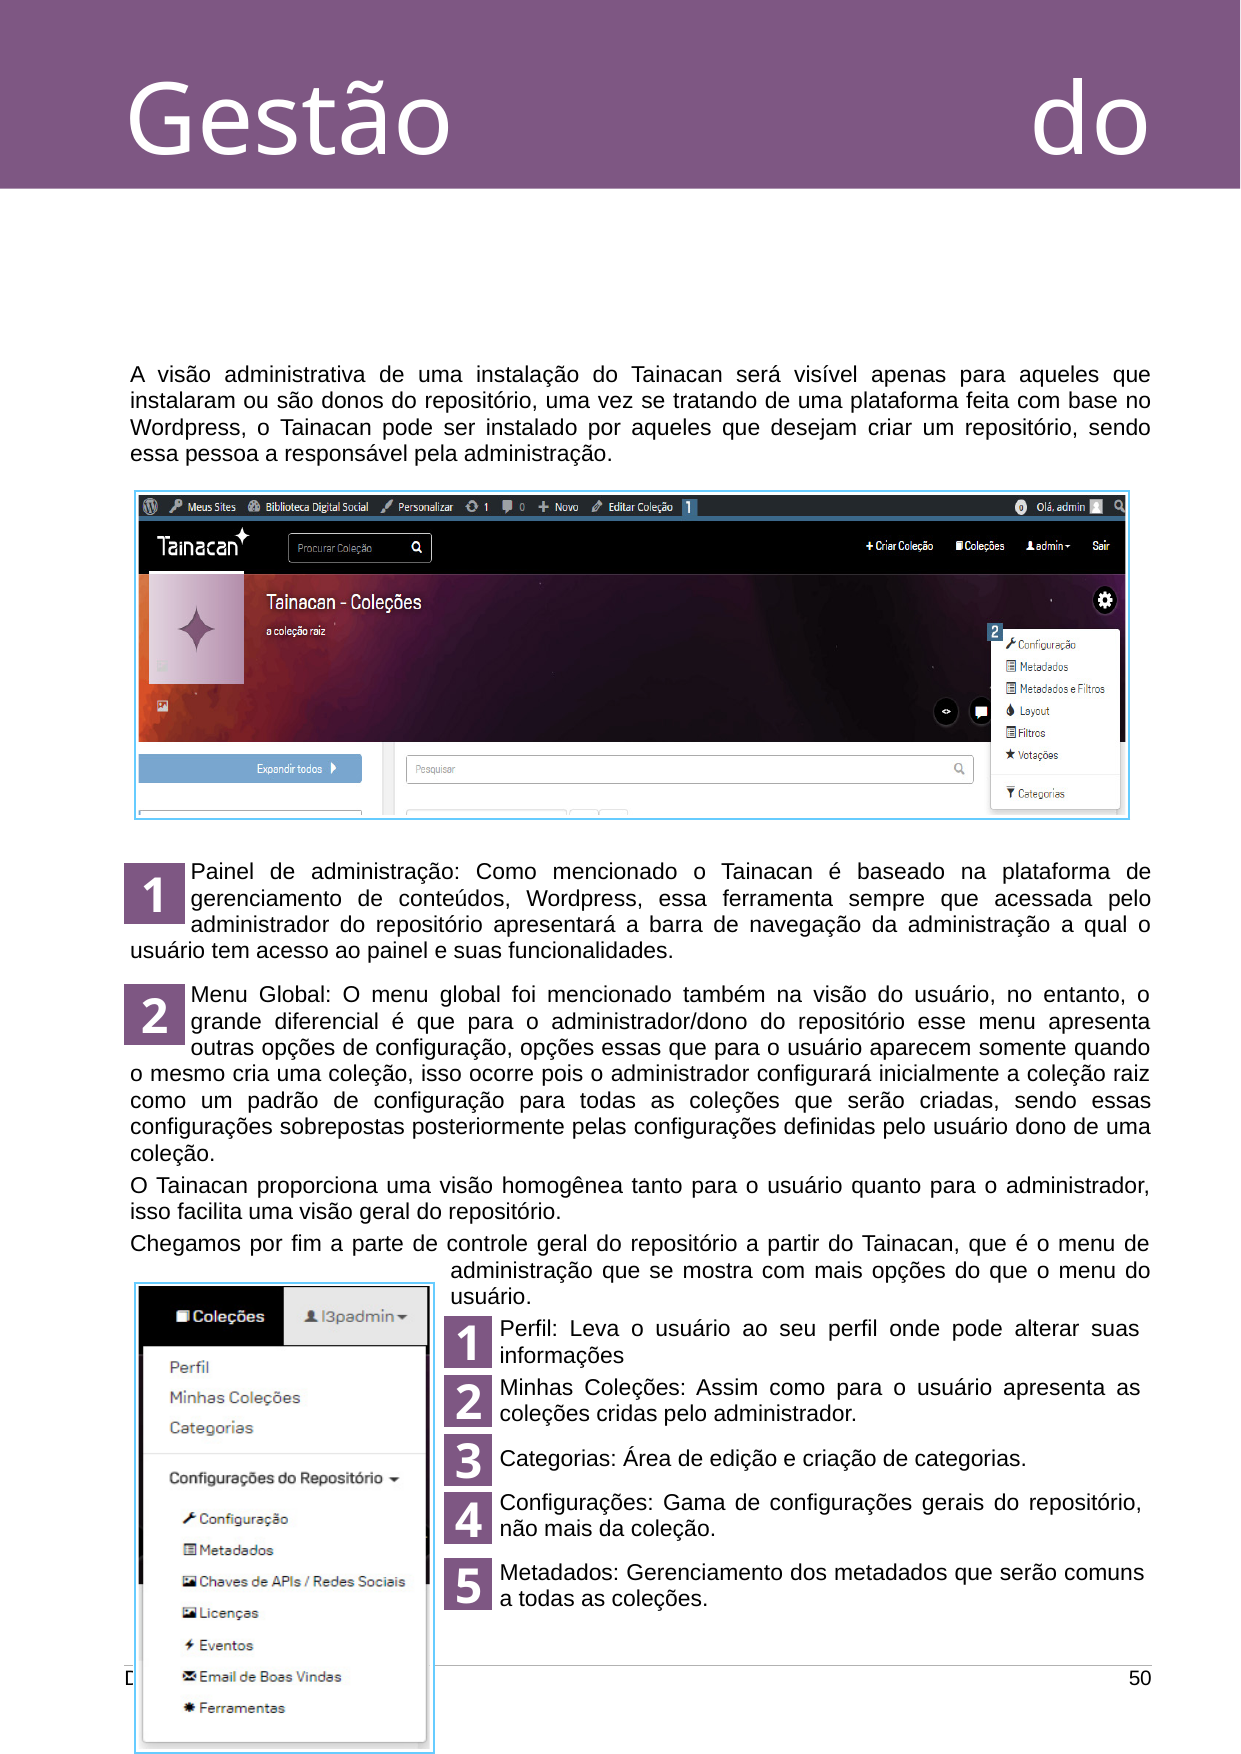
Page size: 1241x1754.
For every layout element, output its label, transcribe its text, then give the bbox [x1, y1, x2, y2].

subtitle Gestão do Repositório [124, 189, 1152, 320]
text Minhas Coleções: Assim como para o usuário apresenta as coleções cridas pelo administrador. [435, 1374, 1152, 1427]
text Metadados: Gerenciamento dos metadados que serão comuns a todas as coleções. [435, 1559, 1152, 1612]
text Categorias: Área de edição e criação de categorias. [492, 1444, 1152, 1471]
text Menu Global: O menu global foi mencionado também na visão do usuário, no entanto, o grande diferencial é que para o administrador/dono do repositório esse menu apresenta outras opções de configuração, opções essas que para o usuário aparecem somente quando o mesmo cria uma coleção, isso ocorre pois o administrador configurará inicialmente a coleção raiz como um padrão de configuração para todas as coleções que serão criadas, sendo essas configurações sobrepostas posteriormente pelas configurações definidas pelo usuário dono de uma coleção. [130, 981, 1152, 1166]
text Painel de administração: Como mencionado o Tainacan é baseado na plataforma de gerenciamento de conteúdos, Wordpress, essa ferramenta sempre que acessada pelo administrador do repositório apresentará a barra de navegação da administração a qual o usuário tem acesso ao painel e suas funcionalidades. [130, 484, 1152, 964]
text O Tainacan proporciona uma visão homogênea tanto para o usuário quanto para o administrador, isso facilita uma visão geral do repositório. [130, 1172, 1152, 1224]
text Chegamos por fim a parte de controle geral do repositório a partir do Tainacan, que é o menu de administração que se mostra com mais opções do que o menu do usuário. [130, 1230, 1152, 1309]
text A visão administrativa de uma instalação do Tainacan será visível apenas para aqueles que instalaram ou são donos do repositório, uma vez se tratando de uma plataforma feita com base no Wordpress, o Tainacan pode ser instalado por aqueles que desejam criar um repositório, sendo essa pessoa a responsável pela administração. [130, 361, 1152, 467]
picture [138, 1286, 430, 1749]
text Perfil: Leva o usuário ao seu perfil onde pode alterar suas informações [136, 1284, 433, 1752]
text Configurações: Gama de configurações gerais do repositório, não mais da coleção. [435, 1488, 1152, 1541]
picture [138, 495, 1126, 815]
text Perfil: Leva o usuário ao seu perfil onde pode alterar suas informações [435, 1315, 1152, 1368]
text Perfil: Leva o usuário ao seu perfil onde pode alterar suas informações [130, 1283, 134, 1754]
